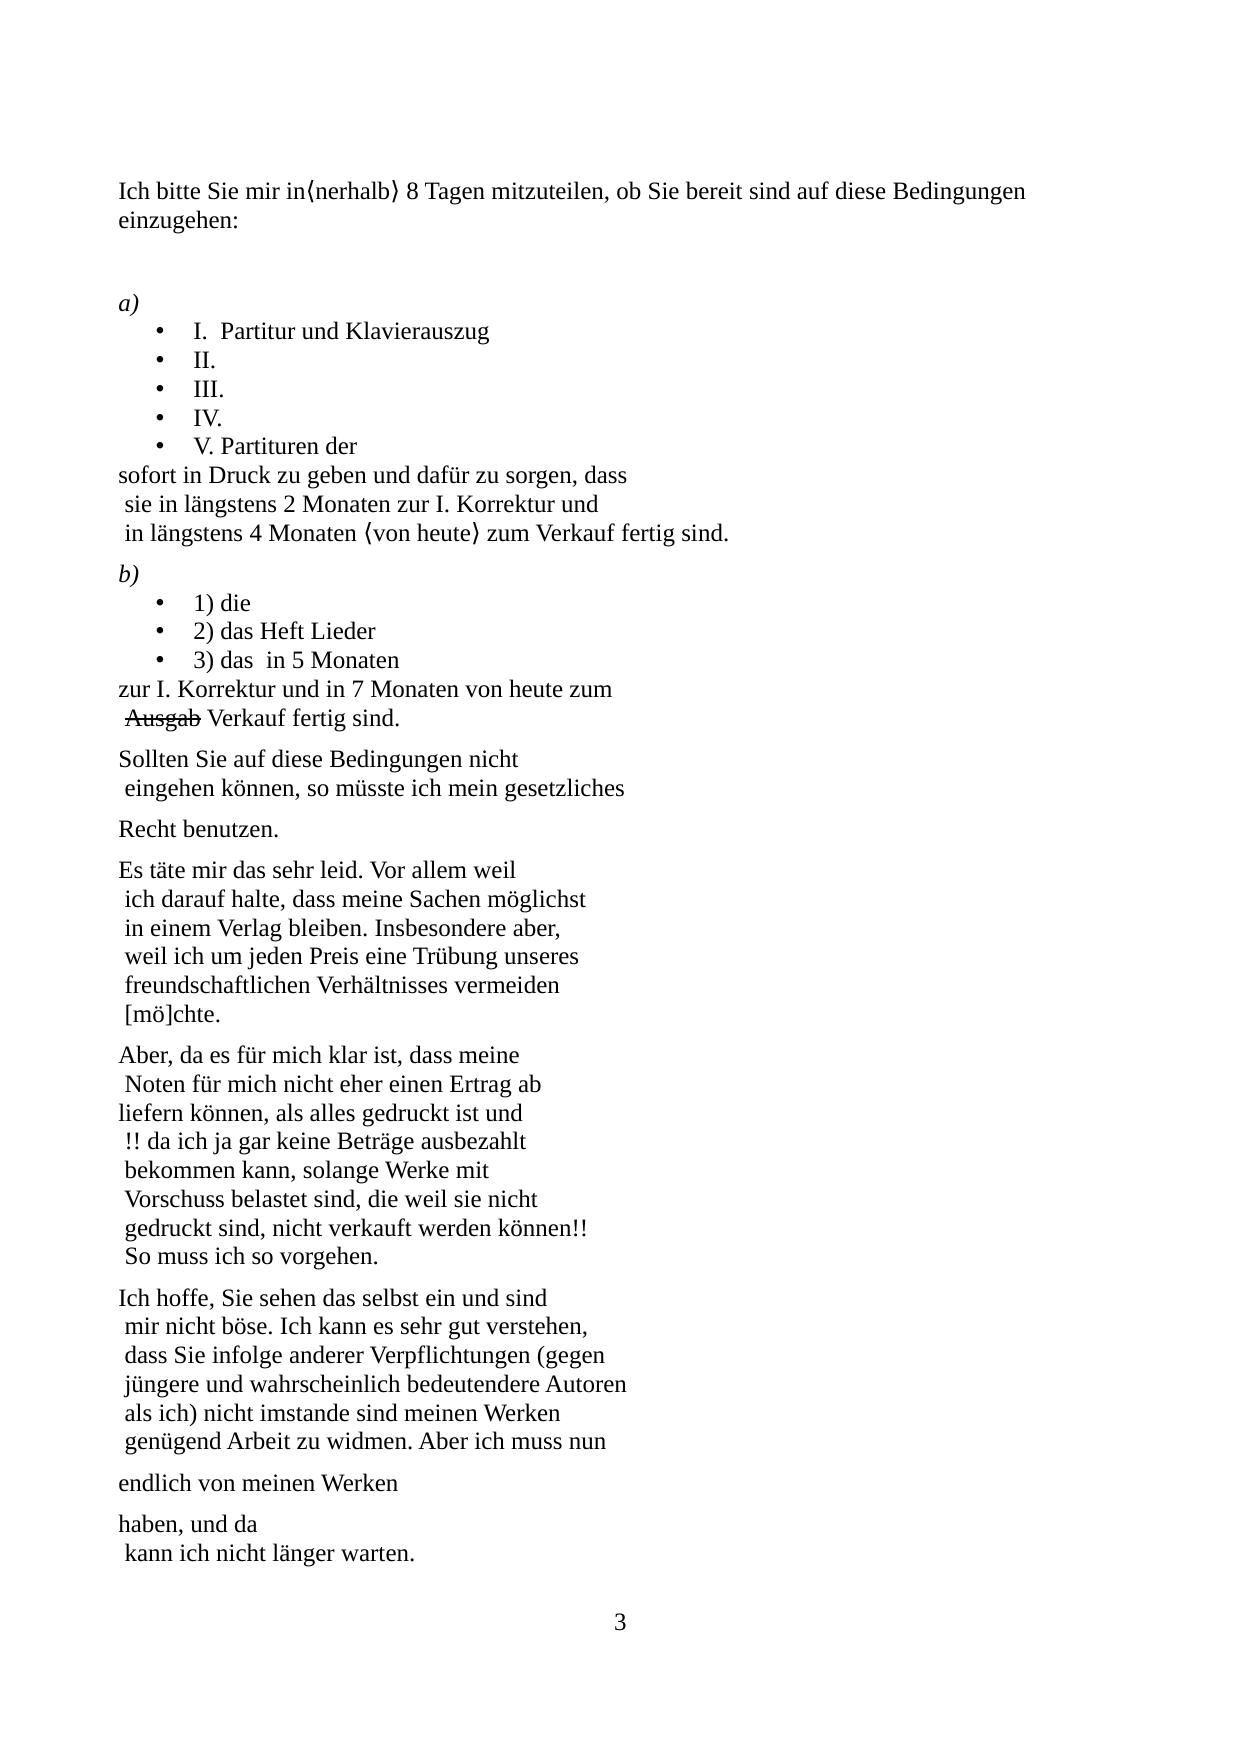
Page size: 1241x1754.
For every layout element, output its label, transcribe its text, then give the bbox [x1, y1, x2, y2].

list 2) das Heft Lieder [156, 616, 1122, 645]
text Sollten Sie auf diese Bedingungen nicht eingehen können, so müsste ich mein gesetzliches [118, 744, 1122, 801]
text Ich bitte Sie mir in⟨nerhalb⟩ 8 Tagen mitzuteilen, ob Sie bereit sind auf diese Bedingungen einzugehen: [118, 176, 1122, 234]
text a) [118, 288, 1122, 316]
list IV. 6 Klavierstücke [156, 403, 1122, 431]
text sofort in Druck zu geben und dafür zu sorgen, dass sie in längstens 2 Monaten zur I. Korrektur und in längstens 4 Monaten ⟨von heute⟩ zum Verkauf fertig sind. [118, 460, 1122, 546]
text Ich hoffe, Sie sehen das selbst ein und sind mir nicht böse. Ich kann es sehr gut verstehen, dass Sie infolge anderer Verpflichtungen (gegen jüngere und wahrscheinlich bedeutendere Autoren als ich) nicht imstande sind meinen Werken genügend Arbeit zu widmen. Aber ich muss nun [118, 1283, 1122, 1455]
list 3) das Harm.-Cel.-Harfe-Lied in 5 Monaten [156, 645, 1122, 674]
list V. Partituren der 6 Orchesterlieder [156, 431, 1122, 460]
text b) [118, 559, 1122, 588]
list 1) die 2 Balladen [156, 588, 1122, 616]
text zur I. Korrektur und in 7 Monaten von heute zum Ausgab Verkauf fertig sind. [118, 674, 1122, 731]
text Recht benutzen. [118, 814, 1122, 843]
text haben, und da kann ich nicht länger warten. [118, 1509, 1122, 1566]
list I. Monodram Partitur und Klavierauszug [156, 316, 1122, 345]
list II. George Lieder [156, 345, 1122, 374]
text Aber, da es für mich klar ist, dass meine Noten für mich nicht eher einen Ertrag ab liefern können, als alles gedruckt ist und !! da ich ja gar keine Beträge ausbezahlt bekommen kann, solange Werke mit Vorschuss belastet sind, die weil sie nicht gedruckt sind, nicht verkauft werden können!! So muss ich so vorgehen. [118, 1040, 1122, 1270]
text Es täte mir das sehr leid. Vor allem weil ich darauf halte, dass meine Sachen möglichst in einem Verlag bleiben. Insbesondere aber, weil ich um jeden Preis eine Trübung unseres freundschaftlichen Verhältnisses vermeiden [mö]chte. [118, 855, 1122, 1028]
text endlich von meinen Werken [118, 1468, 1122, 1496]
list III. Pierrot lunaire [156, 374, 1122, 403]
